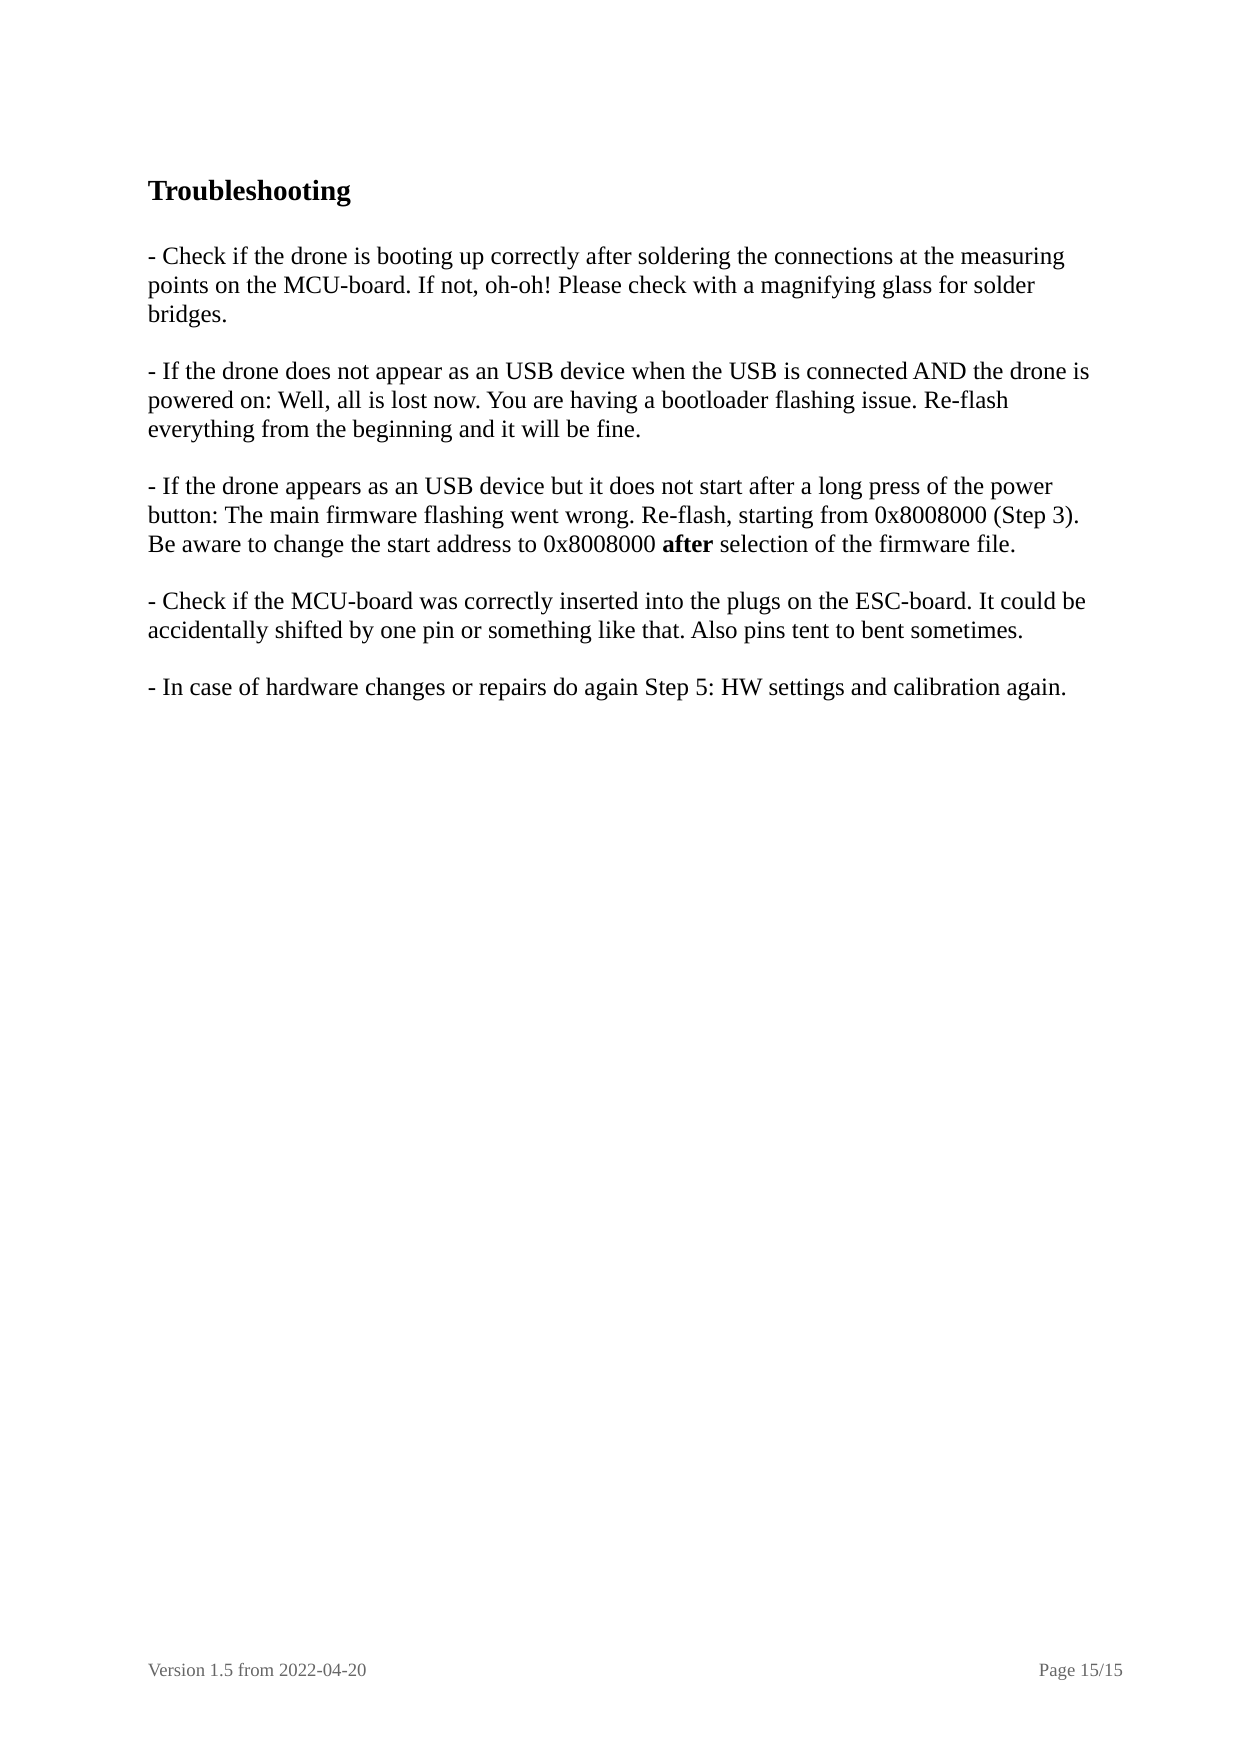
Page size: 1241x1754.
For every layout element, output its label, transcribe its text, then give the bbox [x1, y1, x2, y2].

text - Check if the MCU-board was correctly inserted into the plugs on the ESC-board. It could be accidentally shifted by one pin or something like that. Also pins tent to bent sometimes. [148, 586, 1093, 644]
text - If the drone does not appear as an USB device when the USB is connected AND the drone is powered on: Well, all is lost now. You are having a bootloader flashing issue. Re-flash everything from the beginning and it will be fine. [148, 356, 1093, 442]
text - Check if the drone is booting up correctly after soldering the connections at the measuring points on the MCU-board. If not, oh-oh! Please check with a magnifying glass for solder bridges. [148, 241, 1093, 327]
subtitle Troubleshooting [148, 173, 1093, 206]
text - In case of hardware changes or repairs do again Step 5: HW settings and calibration again. [148, 672, 1093, 701]
text - If the drone appears as an USB device but it does not start after a long press of the power button: The main firmware flashing went wrong. Re-flash, starting from 0x8008000 (Step 3). Be aware to change the start address to 0x8008000 after selection of the firmware file. [148, 471, 1093, 557]
